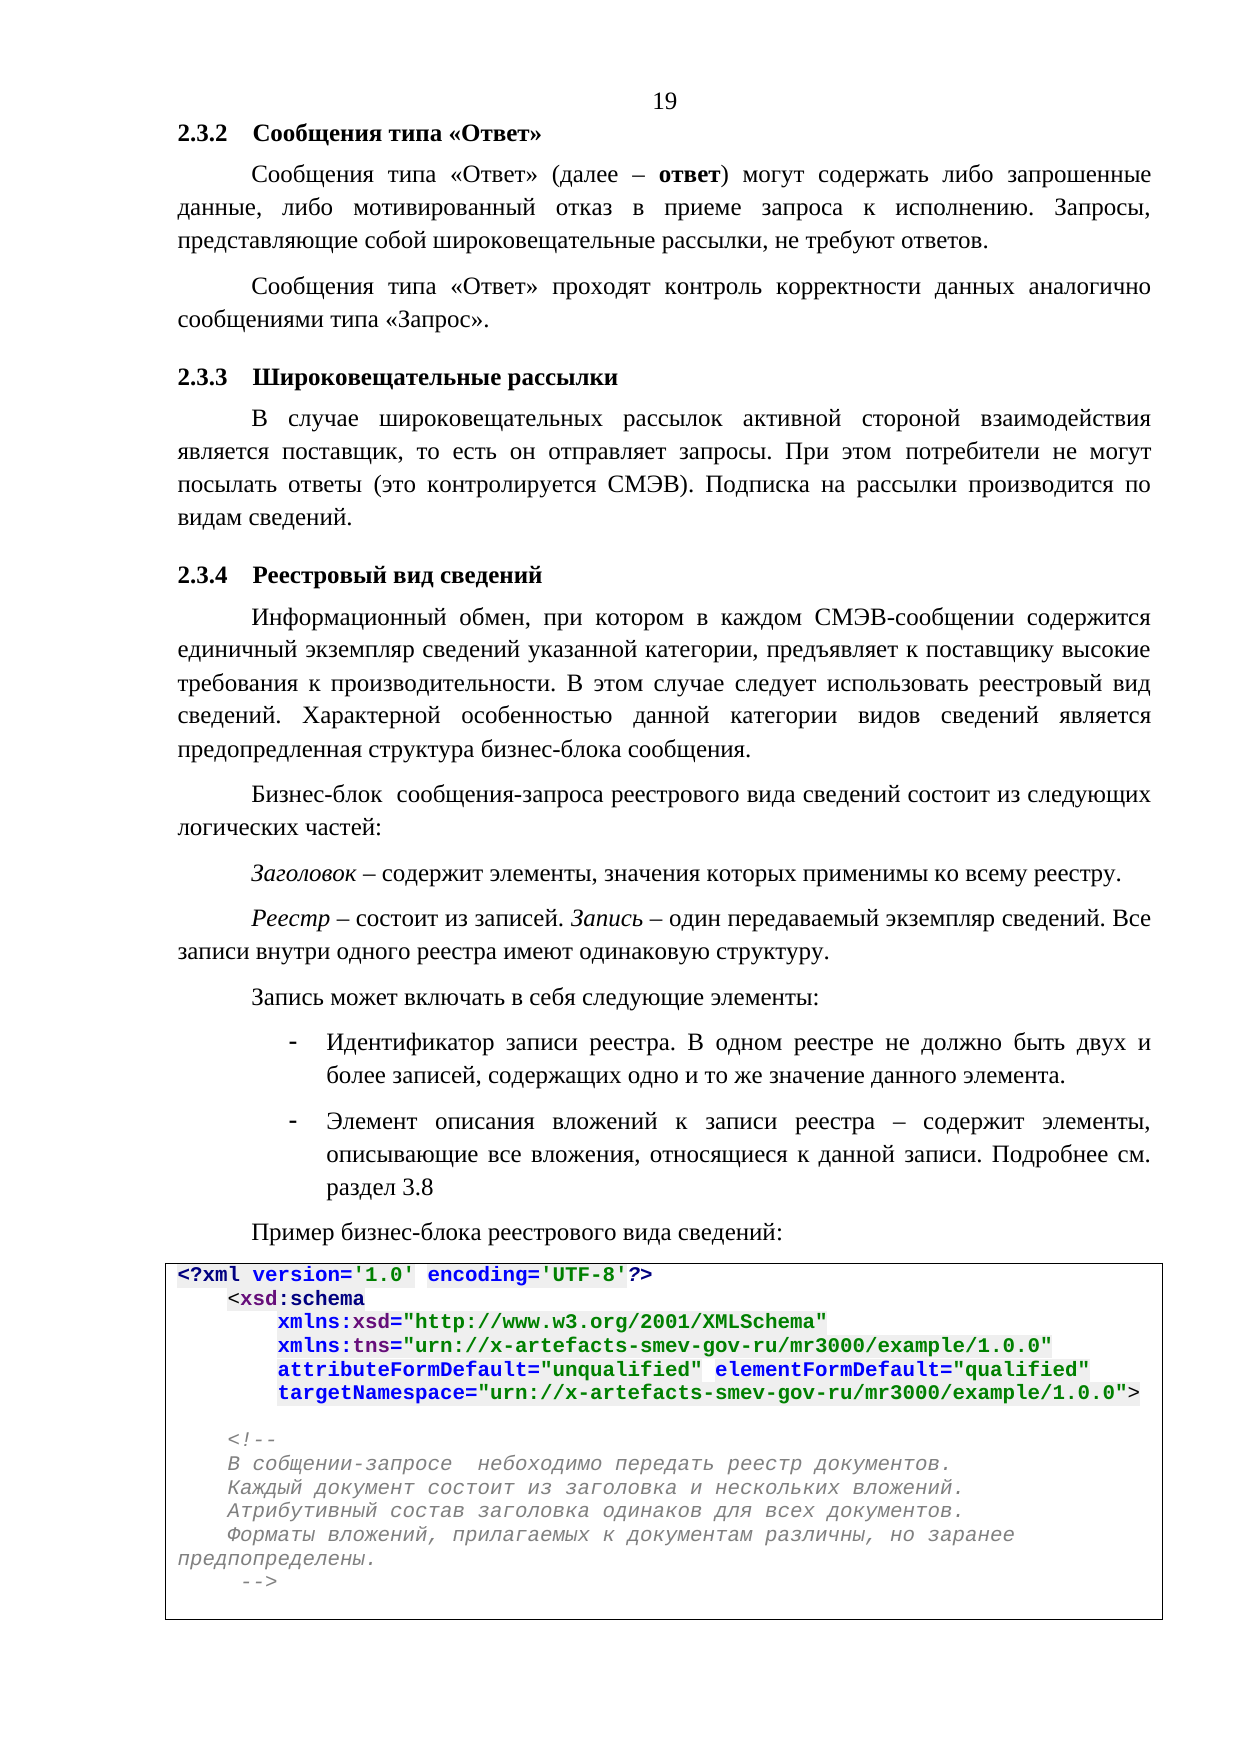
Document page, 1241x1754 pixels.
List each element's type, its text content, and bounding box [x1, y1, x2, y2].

list Идентификатор записи реестра. В одном реестре не должно быть двух и более записей, содержащих одно и то же значение данного элемента. [288, 1027, 1152, 1089]
subtitle Широковещательные рассылки [177, 362, 1152, 391]
subtitle Реестровый вид сведений [177, 560, 1152, 589]
text Запись может включать в себя следующие элементы: [177, 982, 1152, 1011]
text Информационный обмен, при котором в каждом СМЭВ-сообщении содержится единичный экземпляр сведений указанной категории, предъявляет к поставщику высокие требования к производительности. В этом случае следует использовать реестровый вид сведений. Характерной особенностью данной категории видов сведений является предопредленная структура бизнес-блока сообщения. [177, 602, 1152, 762]
text Сообщения типа «Ответ» (далее – ответ) могут содержать либо запрошенные данные, либо мотивированный отказ в приеме запроса к исполнению. Запросы, представляющие собой широковещательные рассылки, не требуют ответов. [177, 159, 1152, 254]
text Реестр – состоит из записей. Запись – один передаваемый экземпляр сведений. Все записи внутри одного реестра имеют одинаковую структуру. [177, 903, 1152, 965]
subtitle Сообщения типа «Ответ» [177, 118, 1152, 147]
list Элемент описания вложений к записи реестра – содержит элементы, описывающие все вложения, относящиеся к данной записи. Подробнее см. раздел 3.8 [288, 1106, 1152, 1201]
text В случае широковещательных рассылок активной стороной взаимодействия является поставщик, то есть он отправляет запросы. При этом потребители не могут посылать ответы (это контролируется СМЭВ). Подписка на рассылки производится по видам сведений. [177, 403, 1152, 531]
text Заголовок – содержит элементы, значения которых применимы ко всему реестру. [177, 858, 1152, 886]
text Пример бизнес-блока реестрового вида сведений: [177, 1217, 1152, 1246]
text Сообщения типа «Ответ» проходят контроль корректности данных аналогично сообщениями типа «Запрос». [177, 271, 1152, 333]
text Бизнес-блок сообщения-запроса реестрового вида сведений состоит из следующих логических частей: [177, 779, 1152, 841]
